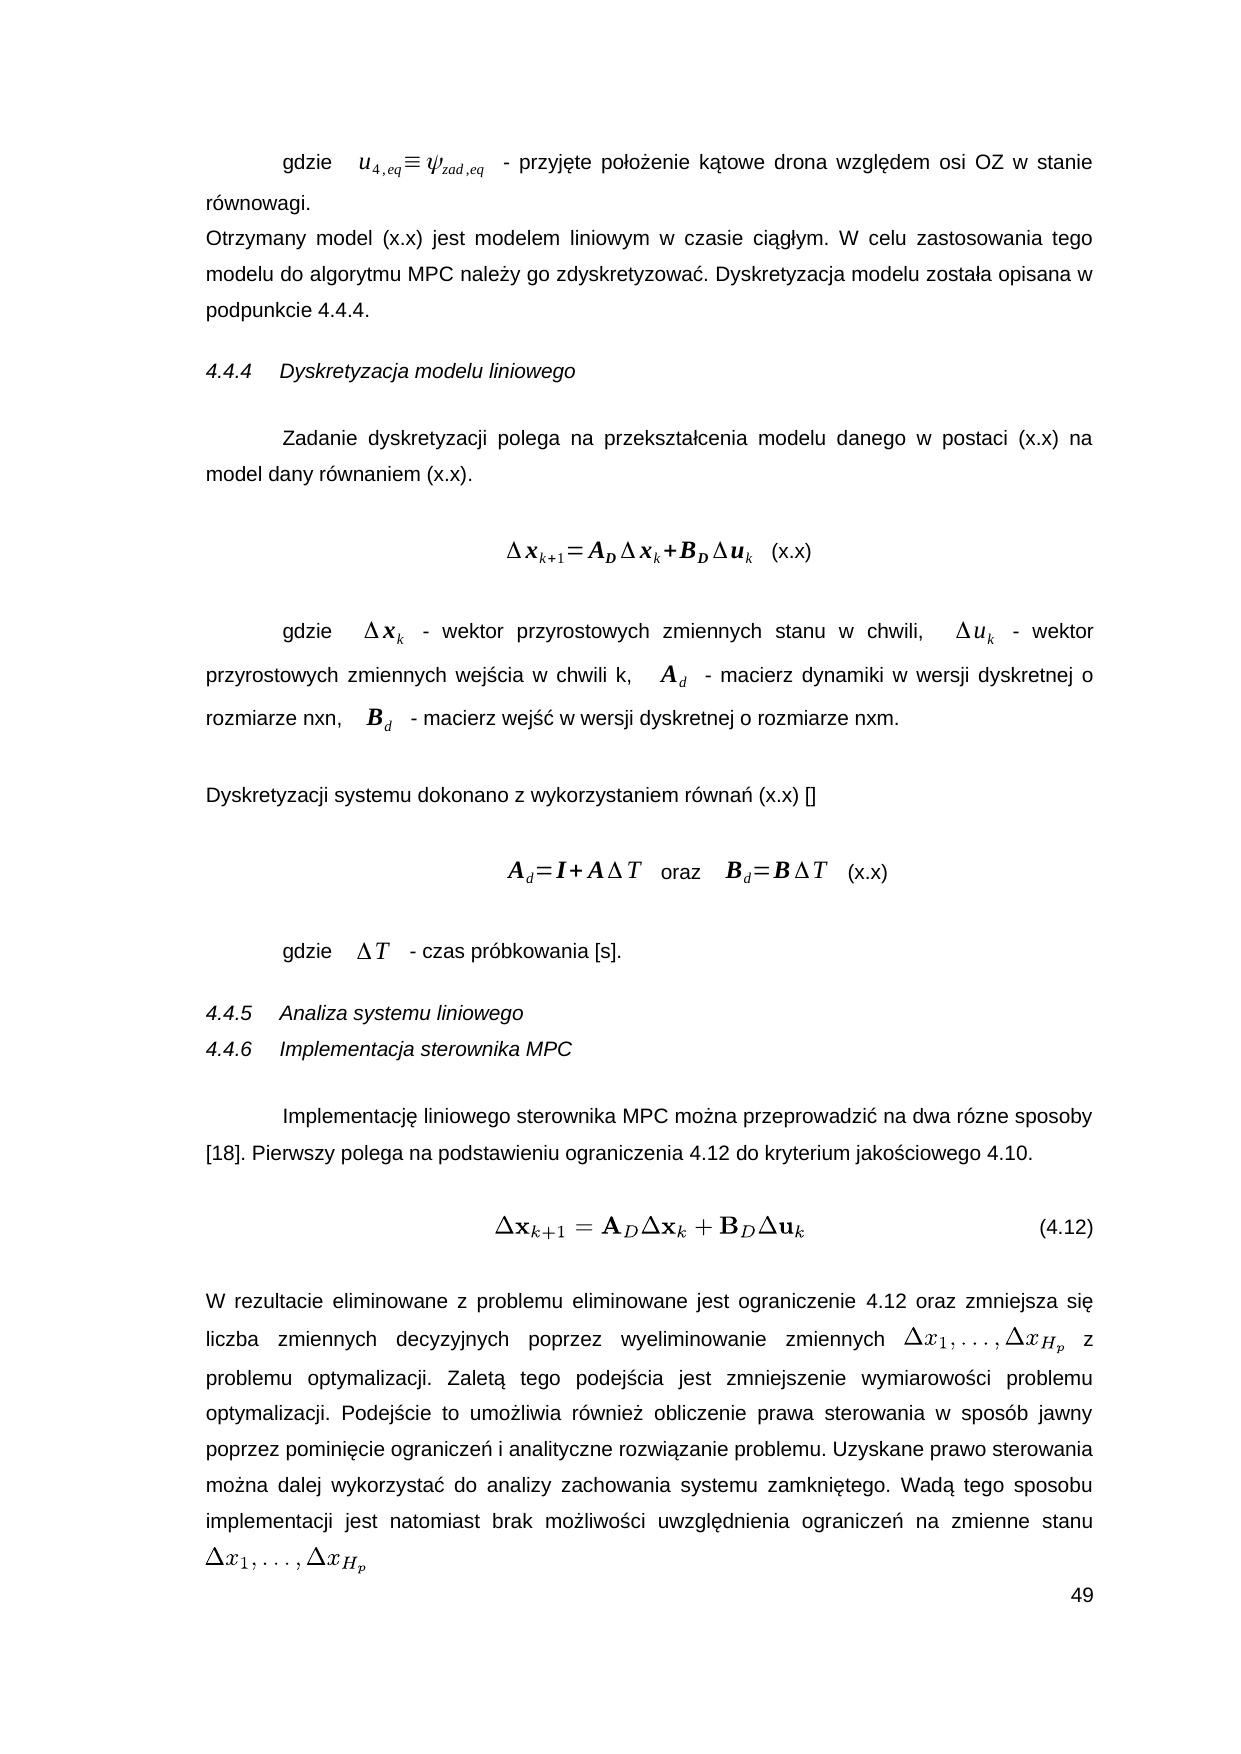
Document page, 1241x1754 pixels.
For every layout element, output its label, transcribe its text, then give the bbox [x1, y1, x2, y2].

text Implementację liniowego sterownika MPC można przeprowadzić na dwa rózne sposoby [18]. Pierwszy polega na podstawieniu ograniczenia 4.12 do kryterium jakościowego 4.10. [206, 1104, 1093, 1164]
text W rezultacie eliminowane z problemu eliminowane jest ograniczenie 4.12 oraz zmniejsza się liczba zmiennych decyzyjnych poprzez wyeliminowanie zmiennych z problemu optymalizacji. Zaletą tego podejścia jest zmniejszenie wymiarowości problemu optymalizacji. Podejście to umożliwia również obliczenie prawa sterowania w sposób jawny poprzez pominięcie ograniczeń i analityczne rozwiązanie problemu. Uzyskane prawo sterowania można dalej wykorzystać do analizy zachowania systemu zamkniętego. Wadą tego sposobu implementacji jest natomiast brak możliwości uwzględnienia ograniczeń na zmienne stanu [206, 1289, 1093, 1533]
text gdzie - przyjęte położenie kątowe drona względem osi OZ w stanie równowagi. [206, 147, 1093, 214]
text (x.x) [206, 536, 1093, 567]
text (4.12) [206, 1214, 1093, 1239]
text gdzie - czas próbkowania [s]. [206, 937, 1093, 964]
subtitle Dyskretyzacja modelu liniowego [206, 359, 1093, 383]
text Dyskretyzacji systemu dokonano z wykorzystaniem równań (x.x) [] [206, 782, 1093, 806]
text oraz (x.x) [206, 856, 1093, 887]
text gdzie - wektor przyrostowych zmiennych stanu w chwili, - wektor przyrostowych zmiennych wejścia w chwili k, - macierz dynamiki w wersji dyskretnej o rozmiarze nxn, - macierz wejść w wersji dyskretnej o rozmiarze nxm. [206, 616, 1093, 734]
text Otrzymany model (x.x) jest modelem liniowym w czasie ciągłym. W celu zastosowania tego modelu do algorytmu MPC należy go zdyskretyzować. Dyskretyzacja modelu została opisana w podpunkcie 4.4.4. [206, 226, 1093, 322]
text Zadanie dyskretyzacji polega na przekształcenia modelu danego w postaci (x.x) na model dany równaniem (x.x). [206, 426, 1093, 486]
subtitle Analiza systemu liniowego [206, 1001, 1093, 1025]
subtitle Implementacja sterownika MPC [206, 1037, 1093, 1061]
